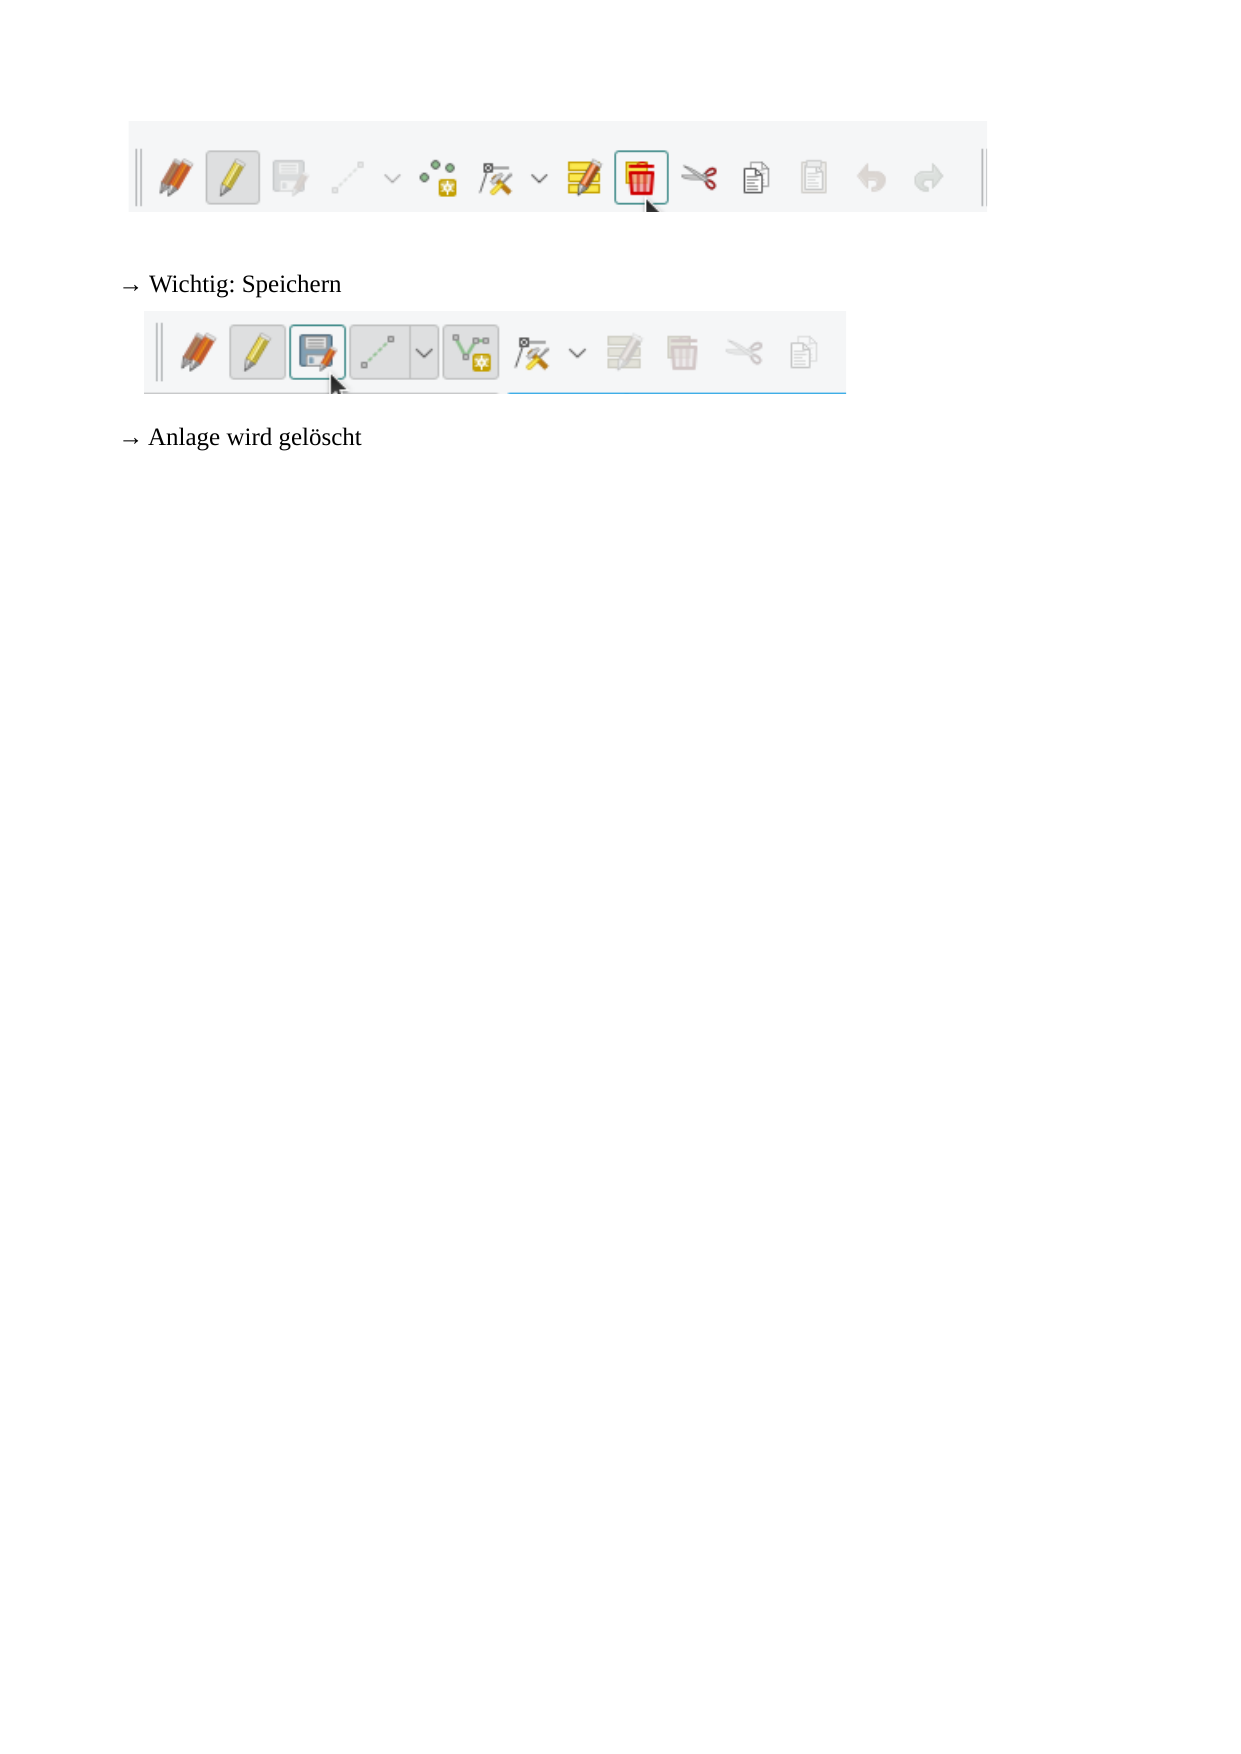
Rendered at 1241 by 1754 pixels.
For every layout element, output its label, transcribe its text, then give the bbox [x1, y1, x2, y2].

picture [144, 311, 341, 334]
text → Anlage wird gelöscht [118, 422, 1122, 451]
text → Wichtig: Speichern [118, 269, 1122, 298]
picture [128, 121, 404, 145]
